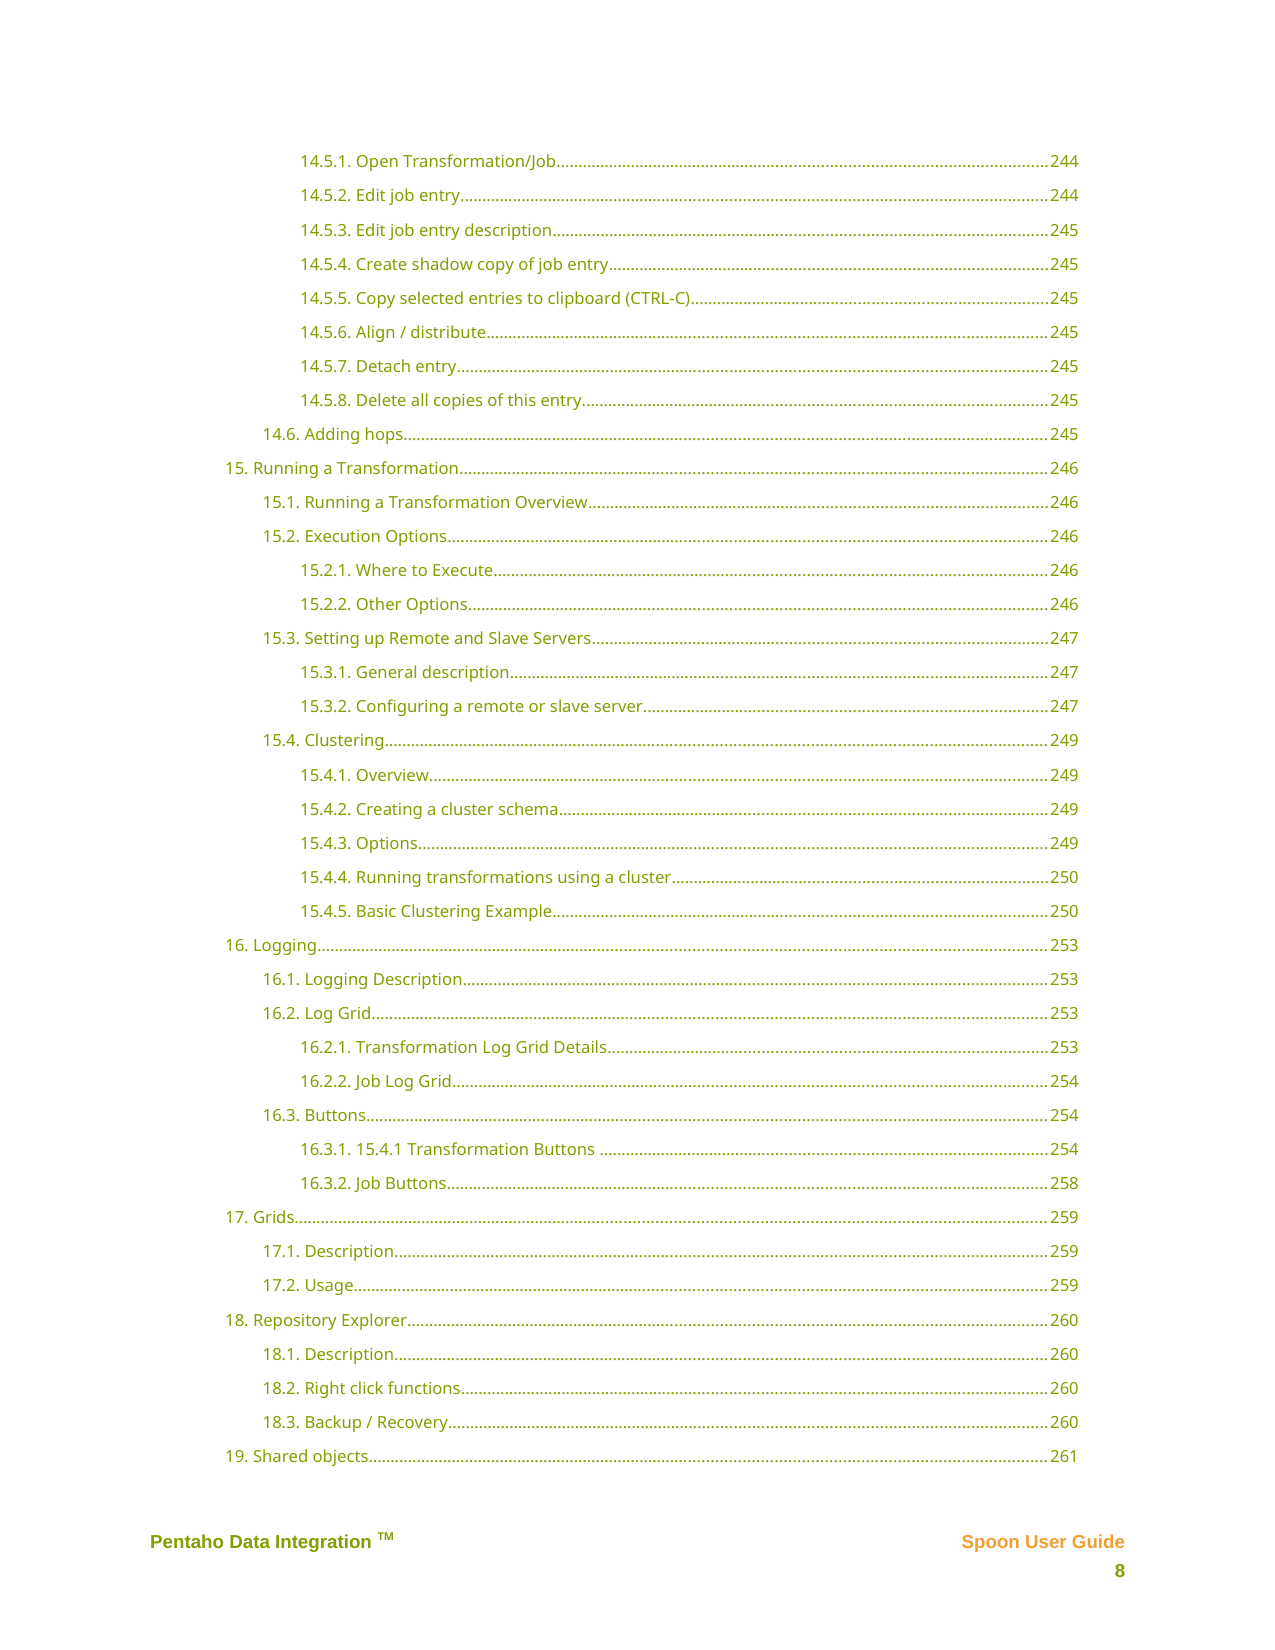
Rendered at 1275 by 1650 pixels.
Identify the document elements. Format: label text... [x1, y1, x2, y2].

text 15.2.2. Other Options 246 [300, 593, 1125, 616]
text 15. Running a Transformation 246 [225, 457, 1200, 479]
text 15.2.1. Where to Execute 246 [300, 559, 1125, 581]
text 14.5.7. Detach entry 245 [300, 354, 1125, 377]
text 16.2.2. Job Log Grid 254 [300, 1070, 1125, 1092]
text 16.2.1. Transformation Log Grid Details 253 [300, 1036, 1125, 1058]
text 16.2. Log Grid 253 [262, 1002, 1125, 1024]
text 16. Logging 253 [225, 933, 1200, 956]
text 15.3.1. General description 247 [300, 661, 1125, 684]
text 18.1. Description 260 [262, 1342, 1125, 1365]
text 14.5.2. Edit job entry 244 [300, 184, 1125, 207]
text 17.1. Description 259 [262, 1240, 1125, 1263]
text 16.3.2. Job Buttons 258 [300, 1172, 1125, 1194]
text 17.2. Usage 259 [262, 1274, 1125, 1297]
text 16.3. Buttons 254 [262, 1104, 1125, 1126]
text 15.1. Running a Transformation Overview 246 [262, 491, 1125, 513]
text 14.5.5. Copy selected entries to clipboard (CTRL-C) 245 [300, 286, 1125, 309]
text 15.4.1. Overview 249 [300, 763, 1125, 786]
text 15.4.5. Basic Clustering Example 250 [300, 899, 1125, 922]
text 14.5.3. Edit job entry description 245 [300, 218, 1125, 241]
text 16.3.1. 15.4.1 Transformation Buttons 254 [300, 1138, 1125, 1161]
text 15.4.2. Creating a cluster schema 249 [300, 797, 1125, 820]
text 15.3. Setting up Remote and Slave Servers 247 [262, 627, 1125, 649]
text 14.5.8. Delete all copies of this entry. 245 [300, 388, 1125, 411]
text 18.2. Right click functions 260 [262, 1376, 1125, 1399]
text 18. Repository Explorer 260 [225, 1308, 1200, 1331]
text 15.3.2. Configuring a remote or slave server 247 [300, 695, 1125, 718]
text 14.6. Adding hops 245 [262, 422, 1125, 445]
text 14.5.6. Align / distribute 245 [300, 320, 1125, 343]
text 14.5.1. Open Transformation/Job 244 [300, 150, 1125, 173]
text 15.2. Execution Options 246 [262, 525, 1125, 547]
text 18.3. Backup / Recovery 260 [262, 1410, 1125, 1433]
text 17. Grids 259 [225, 1206, 1200, 1229]
text 15.4.3. Options 249 [300, 831, 1125, 854]
text 14.5.4. Create shadow copy of job entry 245 [300, 252, 1125, 275]
text 15.4.4. Running transformations using a cluster 250 [300, 865, 1125, 888]
text 16.1. Logging Description 253 [262, 967, 1125, 990]
text 15.4. Clustering 249 [262, 729, 1125, 752]
text 19. Shared objects 261 [225, 1444, 1200, 1467]
